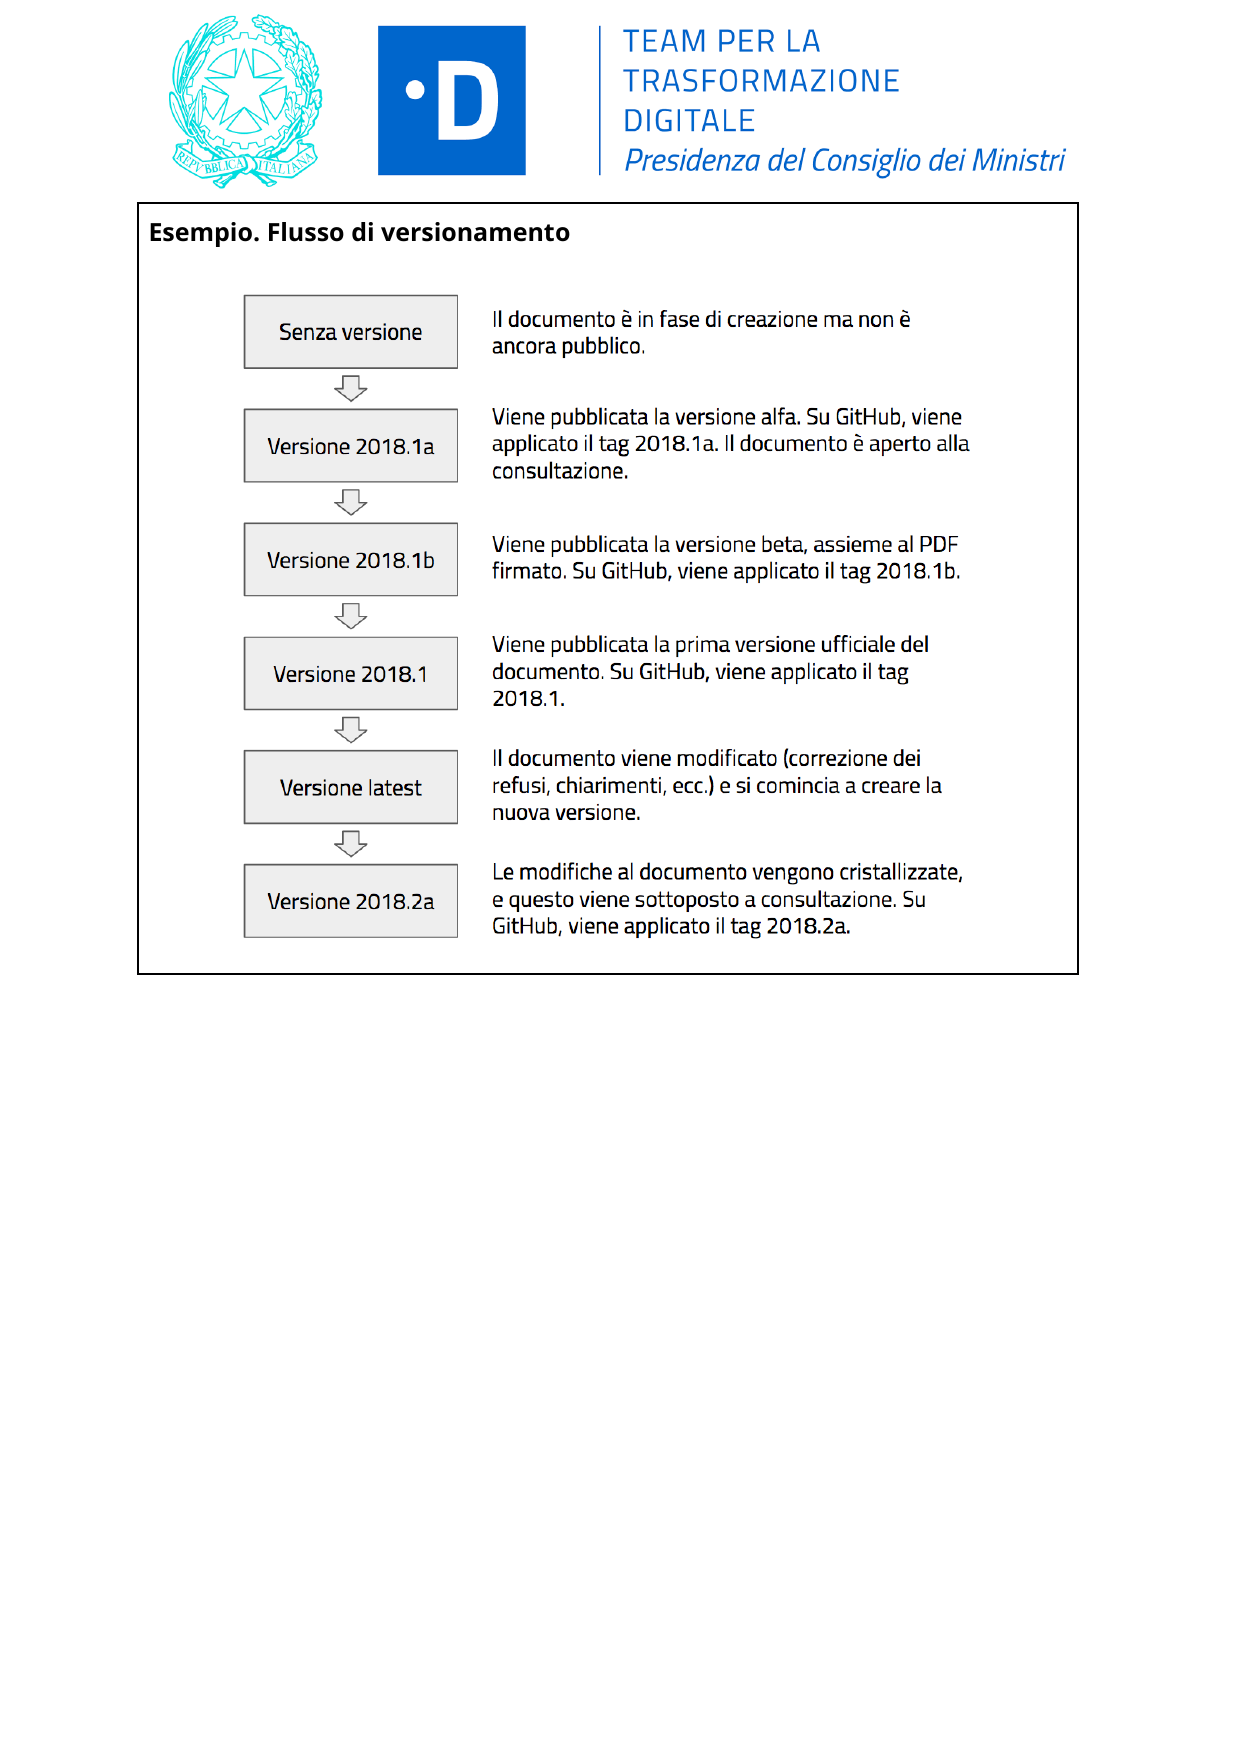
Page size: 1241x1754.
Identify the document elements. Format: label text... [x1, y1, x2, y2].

table_header Esempio. Flusso di versionamento [139, 204, 1077, 973]
picture [150, 0, 1091, 203]
picture [222, 282, 994, 963]
